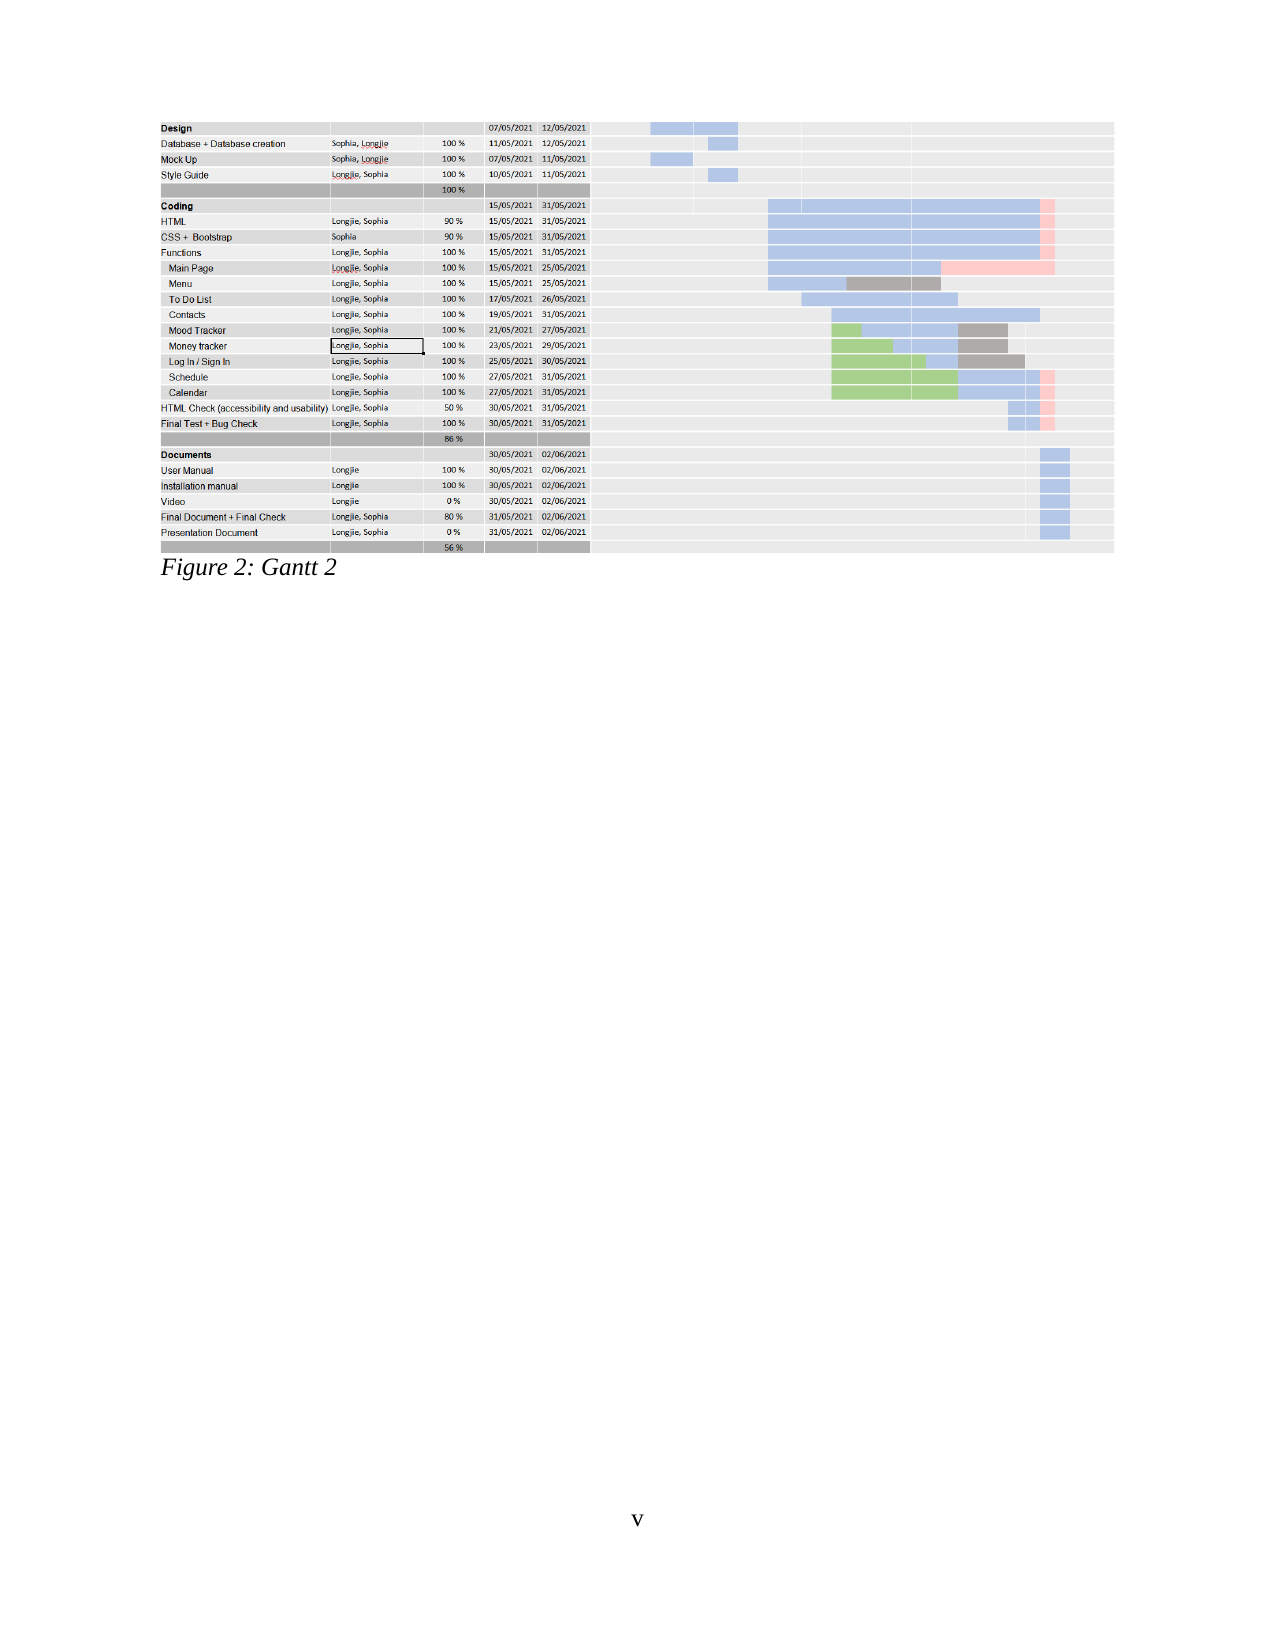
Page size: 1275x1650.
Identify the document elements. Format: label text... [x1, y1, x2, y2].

text Figure 2: Gantt 2 [161, 553, 1114, 581]
picture [160, 122, 1115, 553]
